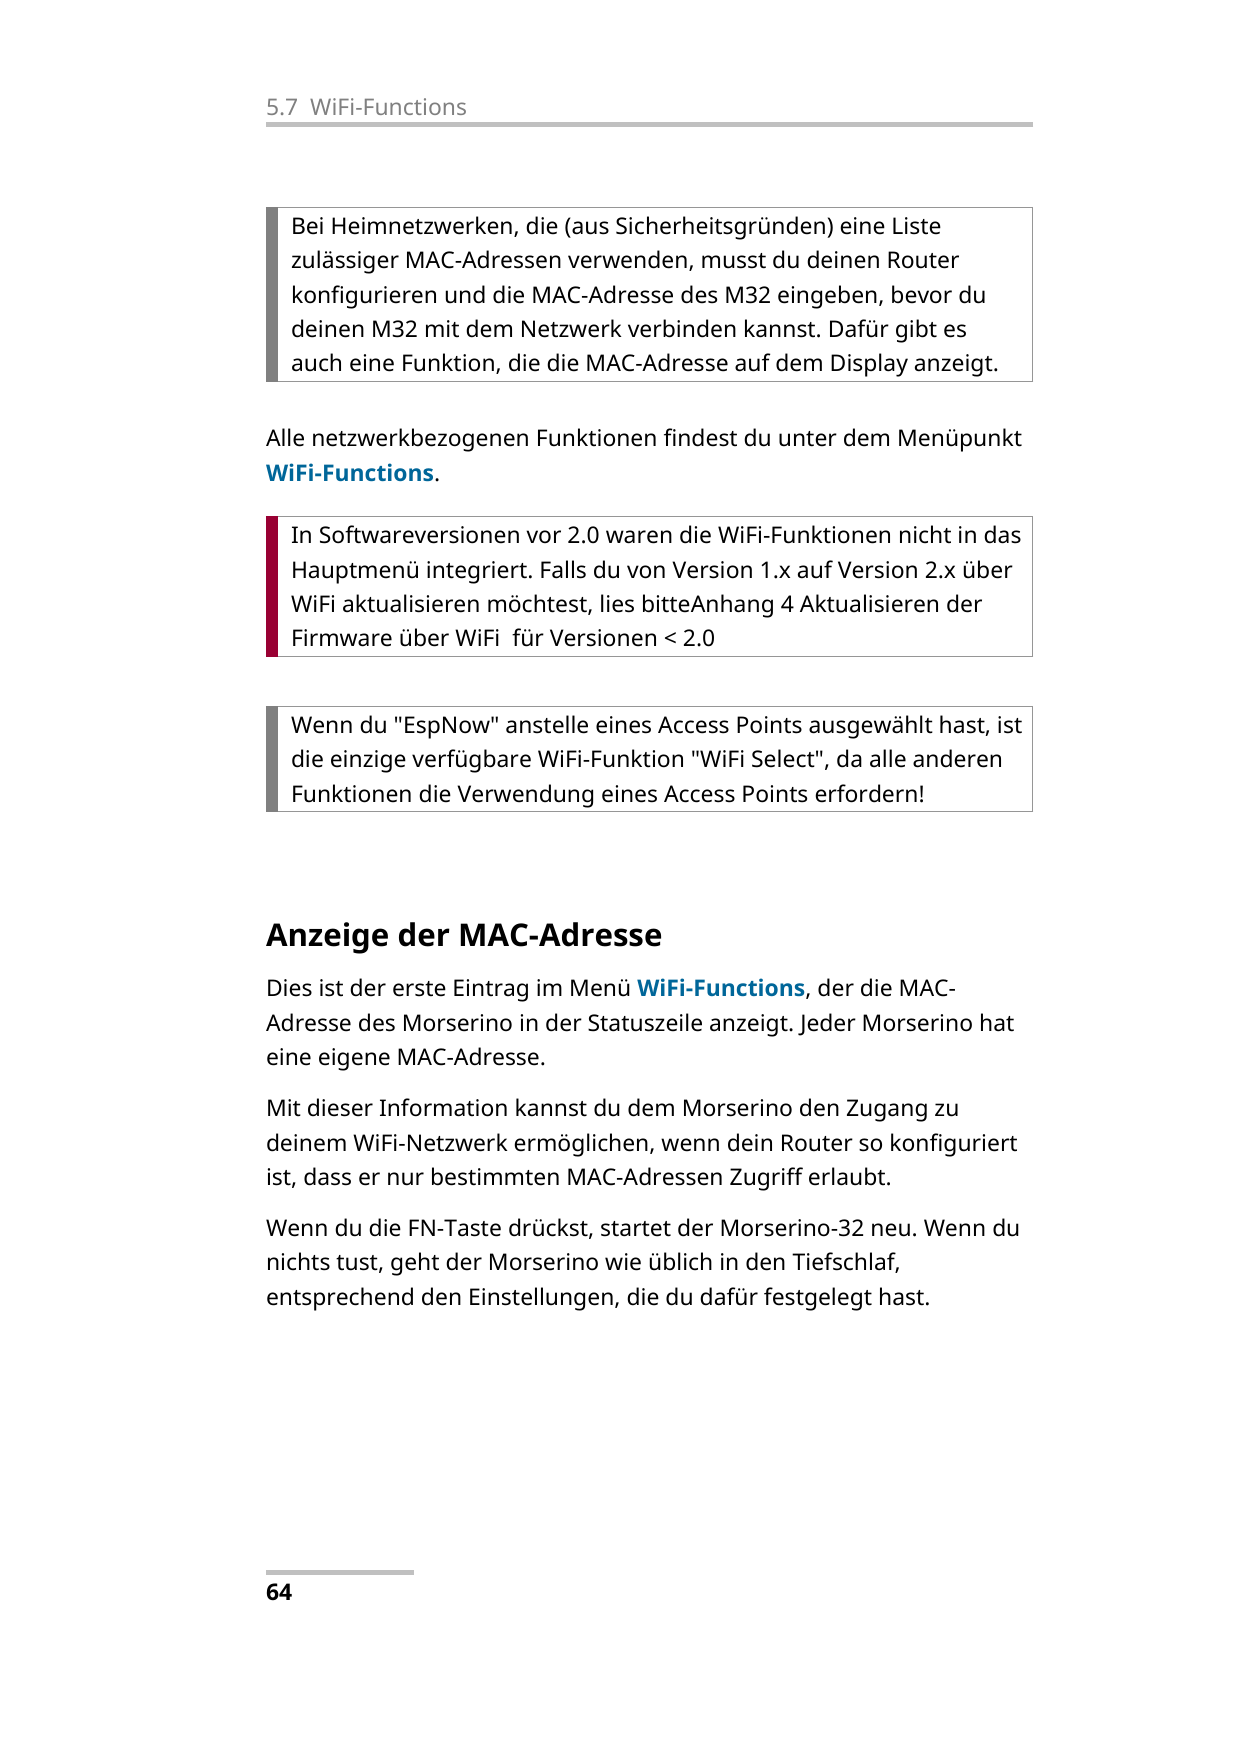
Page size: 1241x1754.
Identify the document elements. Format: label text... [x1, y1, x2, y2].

subtitle Anzeige der MAC-Adresse [266, 911, 1033, 956]
text In Softwareversionen vor 2.0 waren die WiFi-Funktionen nicht in das Hauptmenü integriert. Falls du von Version 1.x auf Version 2.x über WiFi aktualisieren möchtest, lies bitteAnhang 4 Aktualisieren der Firmware über WiFi für Versionen < 2.0 [278, 517, 1032, 656]
text Dies ist der erste Eintrag im Menü WiFi-Functions, der die MAC-Adresse des Morserino in der Statuszeile anzeigt. Jeder Morserino hat eine eigene MAC-Adresse. [266, 972, 1033, 1072]
text Mit dieser Information kannst du dem Morserino den Zugang zu deinem WiFi-Netzwerk ermöglichen, wenn dein Router so konfiguriert ist, dass er nur bestimmten MAC-Adressen Zugriff erlaubt. [266, 1092, 1033, 1192]
text Wenn du "EspNow" anstelle eines Access Points ausgewählt hast, ist die einzige verfügbare WiFi-Funktion "WiFi Select", da alle anderen Funktionen die Verwendung eines Access Points erfordern! [278, 707, 1032, 811]
text Alle netzwerkbezogenen Funktionen findest du unter dem Menüpunkt WiFi-Functions. [266, 422, 1033, 488]
text Bei Heimnetzwerken, die (aus Sicherheitsgründen) eine Liste zulässiger MAC-Adressen verwenden, musst du deinen Router konfigurieren und die MAC-Adresse des M32 eingeben, bevor du deinen M32 mit dem Netzwerk verbinden kannst. Dafür gibt es auch eine Funktion, die die MAC-Adresse auf dem Display anzeigt. [278, 208, 1032, 381]
text Wenn du die FN-Taste drückst, startet der Morserino-32 neu. Wenn du nichts tust, geht der Morserino wie üblich in den Tiefschlaf, entsprechend den Einstellungen, die du dafür festgelegt hast. [266, 1212, 1033, 1312]
